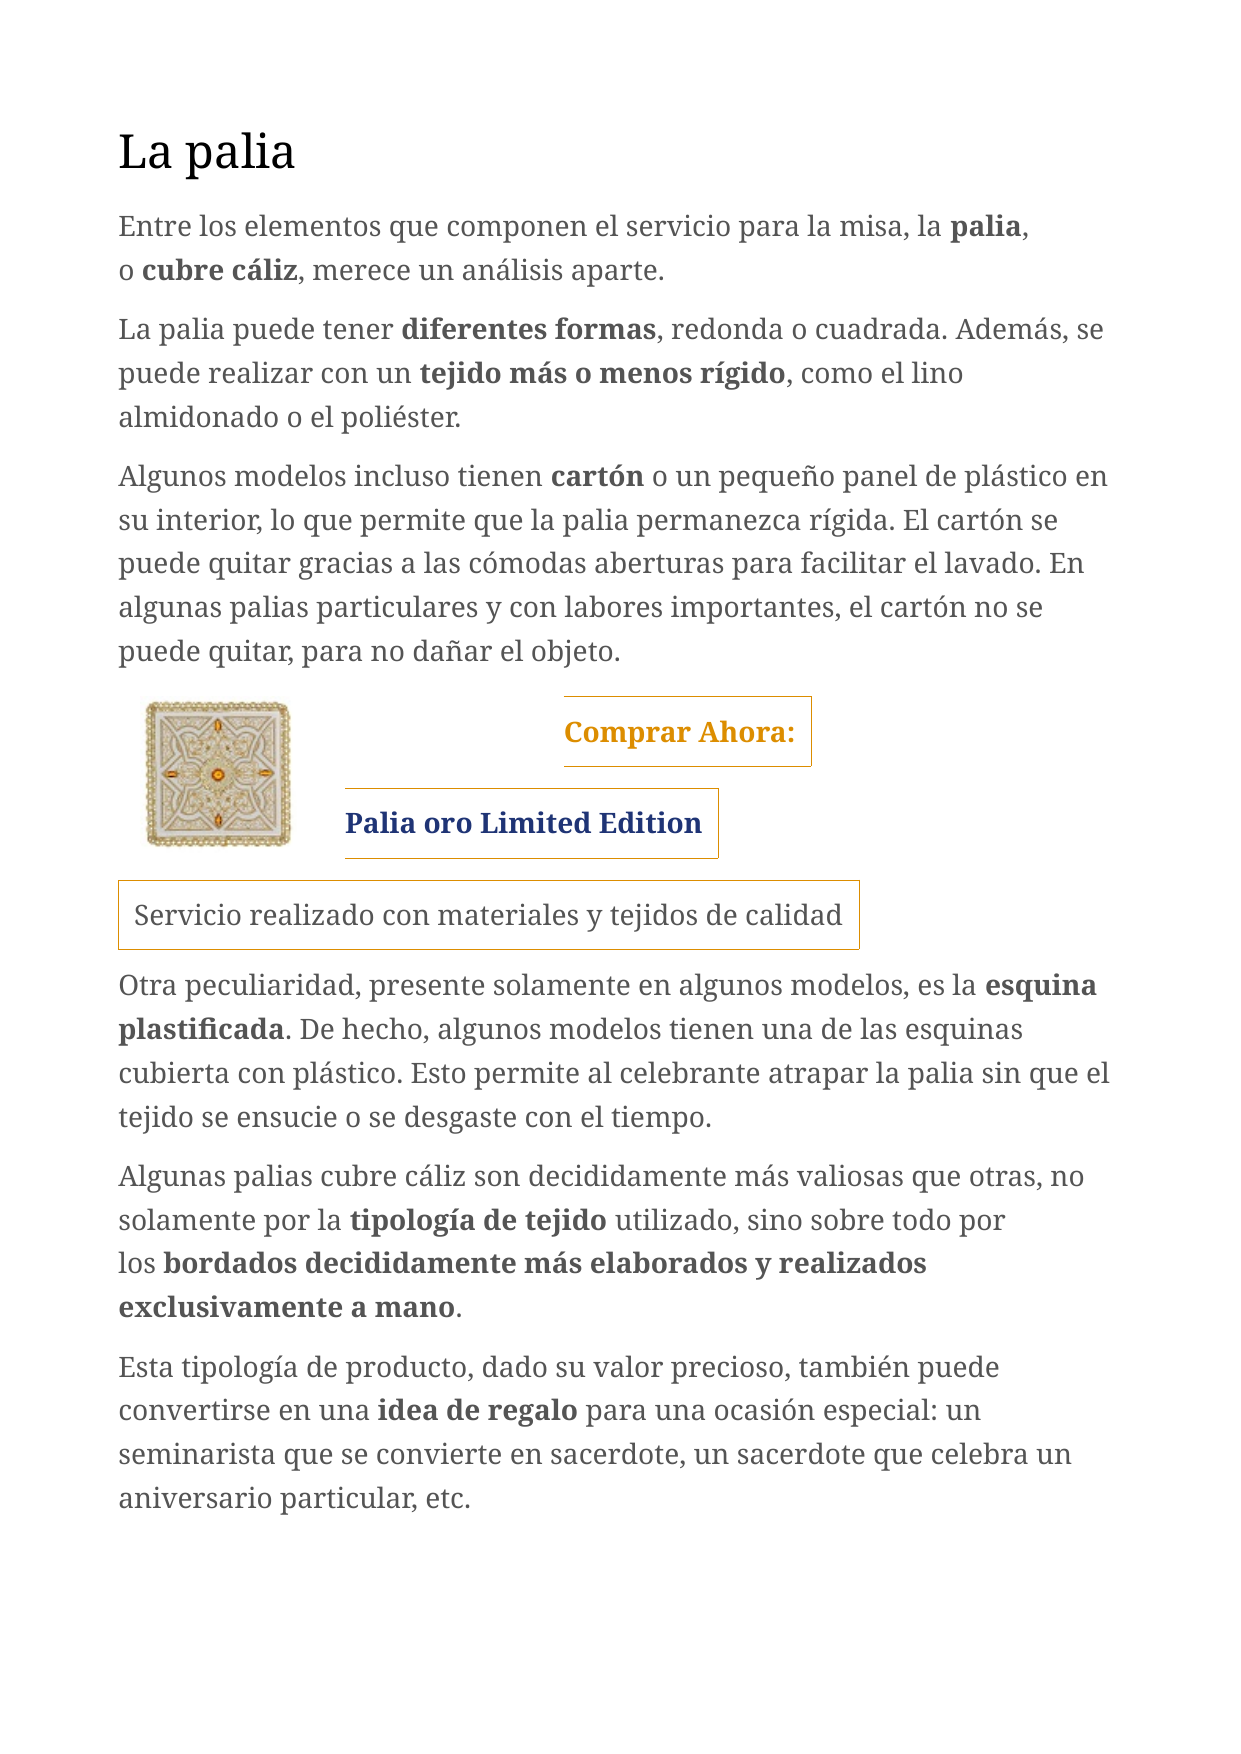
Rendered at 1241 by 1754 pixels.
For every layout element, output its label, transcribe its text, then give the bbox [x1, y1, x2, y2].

text Esta tipología de producto, dado su valor precioso, también puede convertirse en una idea de regalo para una ocasión especial: un seminarista que se convierte en sacerdote, un sacerdote que celebra un aniversario particular, etc. [118, 1341, 1122, 1516]
text Otra peculiaridad, presente solamente en algunos modelos, es la esquina plastificada. De hecho, algunos modelos tienen una de las esquinas cubierta con plástico. Esto permite al celebrante atrapar la palia sin que el tejido se ensucie o se desgaste con el tiempo. [118, 960, 1122, 1135]
text Algunos modelos incluso tienen cartón o un pequeño panel de plástico en su interior, lo que permite que la palia permanezca rígida. El cartón se puede quitar gracias a las cómodas aberturas para facilitar el lavado. En algunas palias particulares y con labores importantes, el cartón no se puede quitar, para no dañar el objeto. [118, 451, 1122, 669]
text Entre los elementos que componen el servicio para la misa, la palia, o cubre cáliz, merece un análisis aparte. [118, 201, 1122, 288]
text [719, 788, 1122, 858]
text Comprar Ahora: [297, 696, 811, 852]
text Palia oro Limited Edition [118, 789, 718, 858]
text Algunas palias cubre cáliz son decididamente más valiosas que otras, no solamente por la tipología de tejido utilizado, sino sobre todo por los bordados decididamente más elaborados y realizados exclusivamente a mano. [118, 1151, 1122, 1326]
subtitle La palia [118, 118, 1122, 182]
text [860, 879, 1122, 949]
text La palia puede tener diferentes formas, redonda o cuadrada. Además, se puede realizar con un tejido más o menos rígido, como el lino almidonado o el poliéster. [118, 304, 1122, 435]
text [812, 696, 903, 766]
picture [140, 696, 297, 853]
text [118, 696, 140, 852]
text Servicio realizado con materiales y tejidos de calidad [119, 881, 859, 949]
